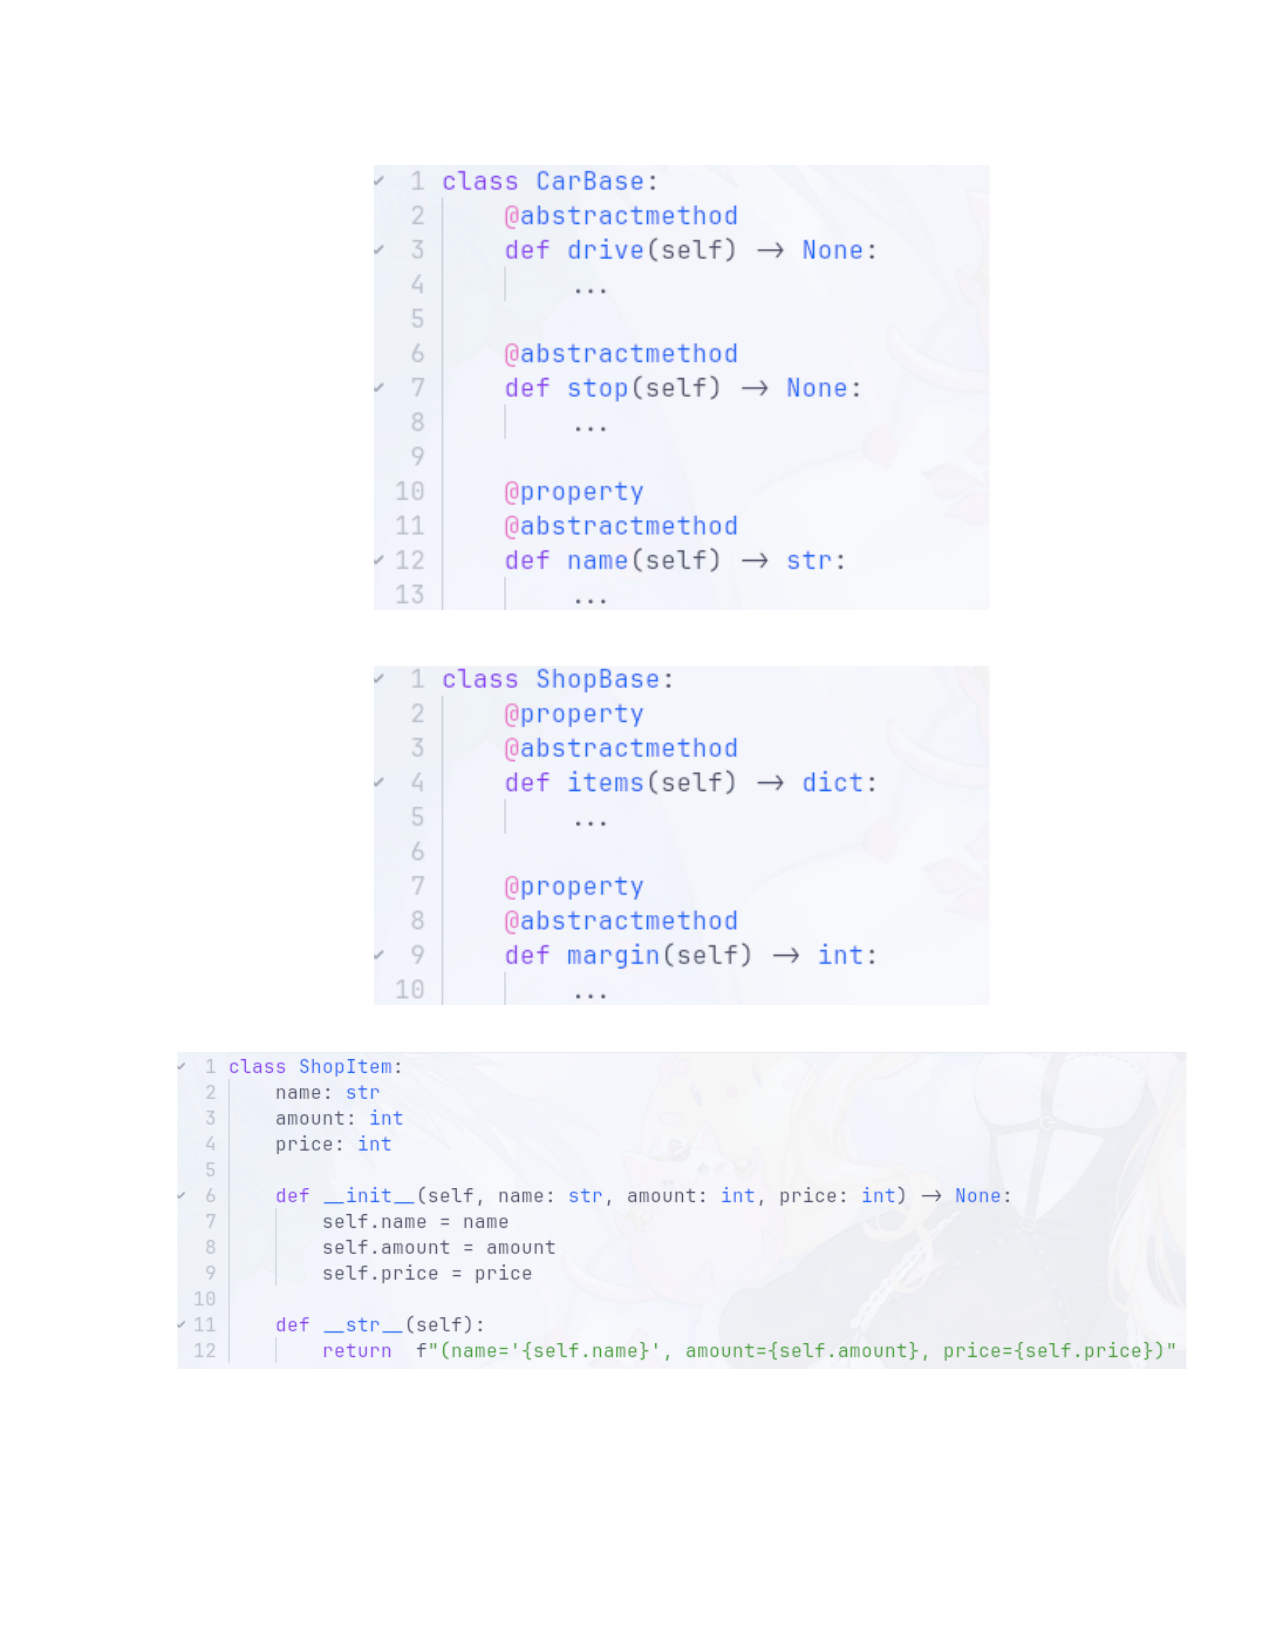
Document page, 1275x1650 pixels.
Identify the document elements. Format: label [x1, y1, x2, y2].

picture [177, 1052, 1187, 1369]
picture [373, 165, 990, 610]
picture [373, 666, 990, 1005]
